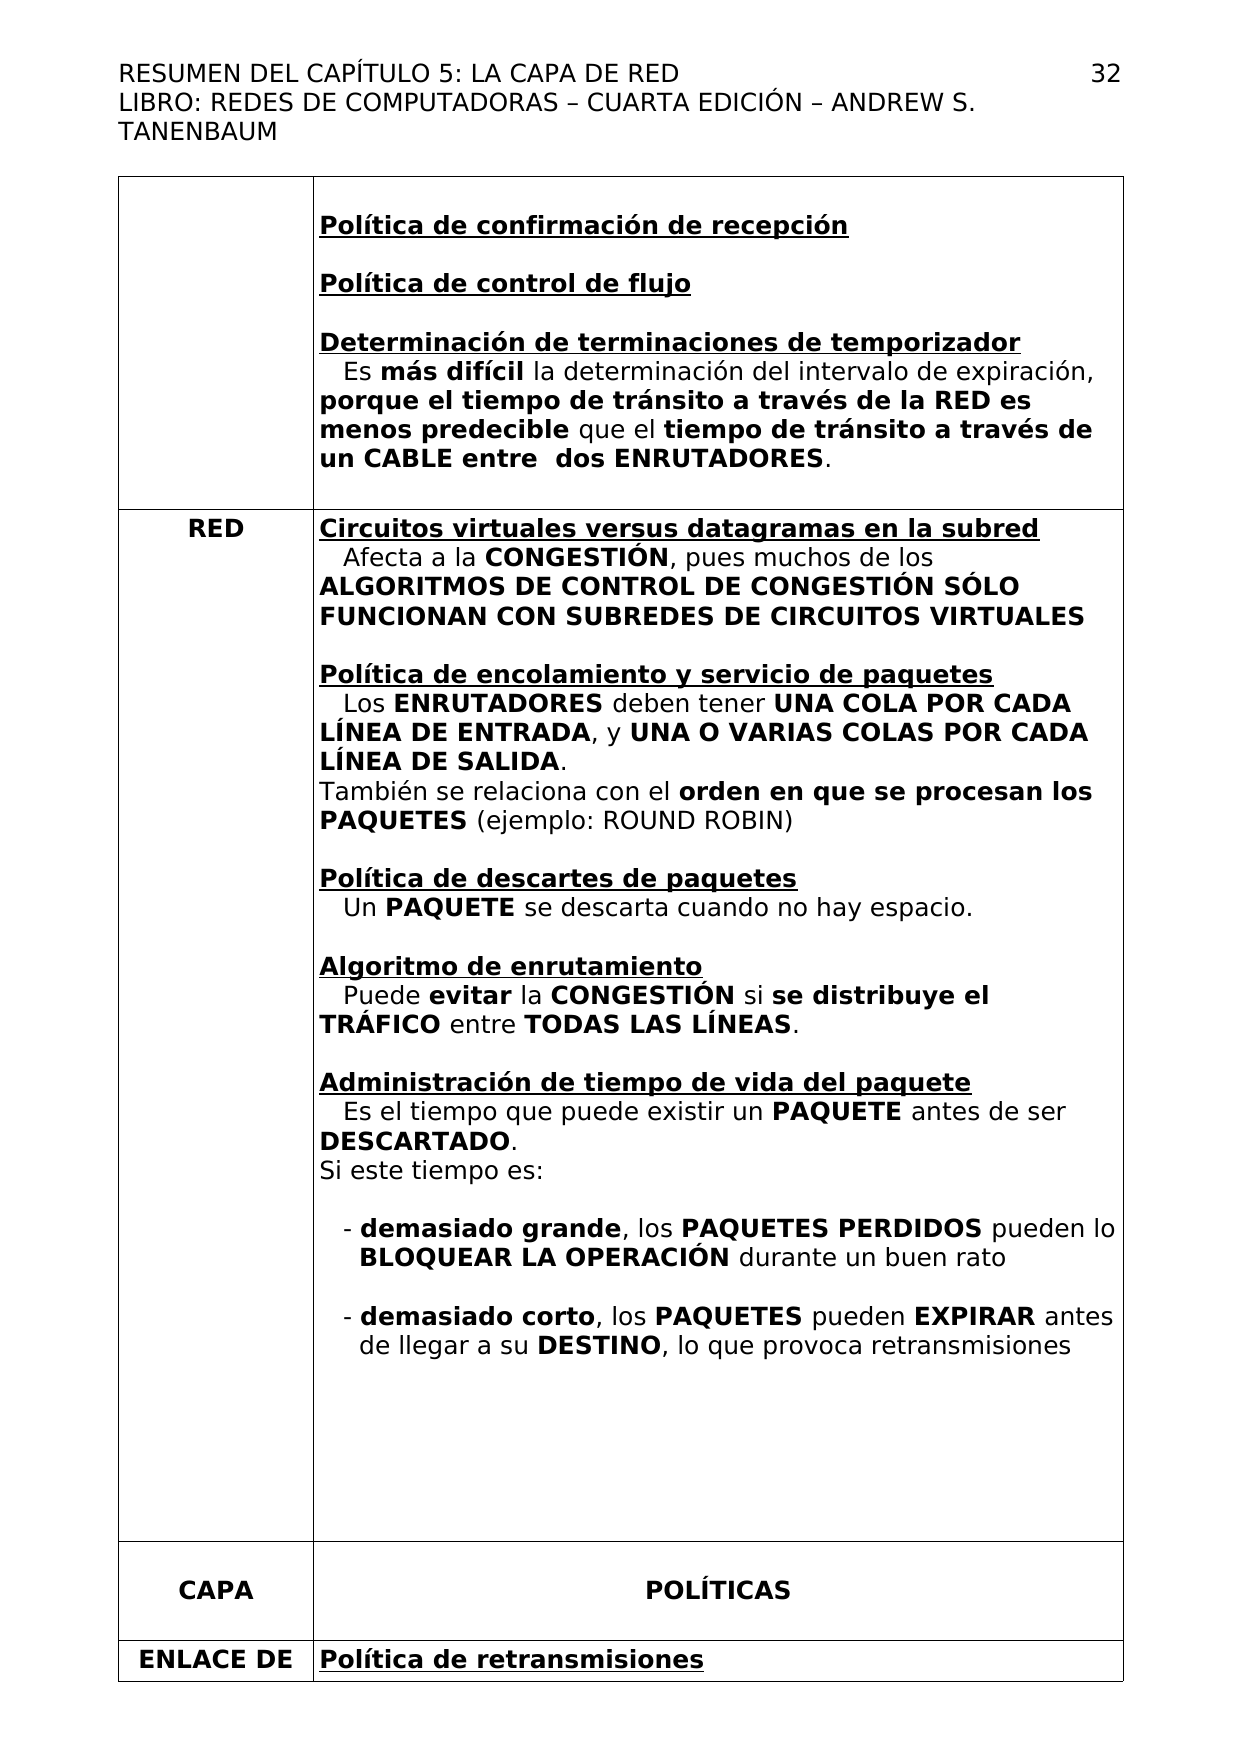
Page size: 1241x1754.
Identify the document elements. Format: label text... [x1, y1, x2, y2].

table_cell ENLACE DE [119, 1641, 313, 1681]
table_cell Política de retransmisiones [314, 1641, 1123, 1681]
table_cell RED [119, 510, 313, 1541]
table_cell CAPA [119, 1542, 313, 1640]
table_cell POLÍTICAS [314, 1542, 1123, 1640]
table_cell [119, 177, 313, 508]
table_cell Circuitos virtuales versus datagramas en la subred Afecta a la CONGESTIÓN, pues muchos de los ALGORITMOS DE CONTROL DE CONGESTIÓN SÓLO FUNCIONAN CON SUBREDES DE CIRCUITOS VIRTUALES Política de encolamiento y servicio de paquetes Los ENRUTADORES deben tener UNA COLA POR CADA LÍNEA DE ENTRADA, y UNA O VARIAS COLAS POR CADA LÍNEA DE SALIDA. También se relaciona con el orden en que se procesan los PAQUETES (ejemplo: ROUND ROBIN) Política de descartes de paquetes Un PAQUETE se descarta cuando no hay espacio. Algoritmo de enrutamiento Puede evitar la CONGESTIÓN si se distribuye el TRÁFICO entre TODAS LAS LÍNEAS. Administración de tiempo de vida del paquete Es el tiempo que puede existir un PAQUETE antes de ser DESCARTADO. Si este tiempo es: - demasiado grande, los PAQUETES PERDIDOS pueden lo BLOQUEAR LA OPERACIÓN durante un buen rato - demasiado corto, los PAQUETES pueden EXPIRAR antes de llegar a su DESTINO, lo que provoca retransmisiones [314, 510, 1123, 1541]
table_cell Política de confirmación de recepción Política de control de flujo Determinación de terminaciones de temporizador Es más difícil la determinación del intervalo de expiración, porque el tiempo de tránsito a través de la RED es menos predecible que el tiempo de tránsito a través de un CABLE entre dos ENRUTADORES. [314, 177, 1123, 508]
